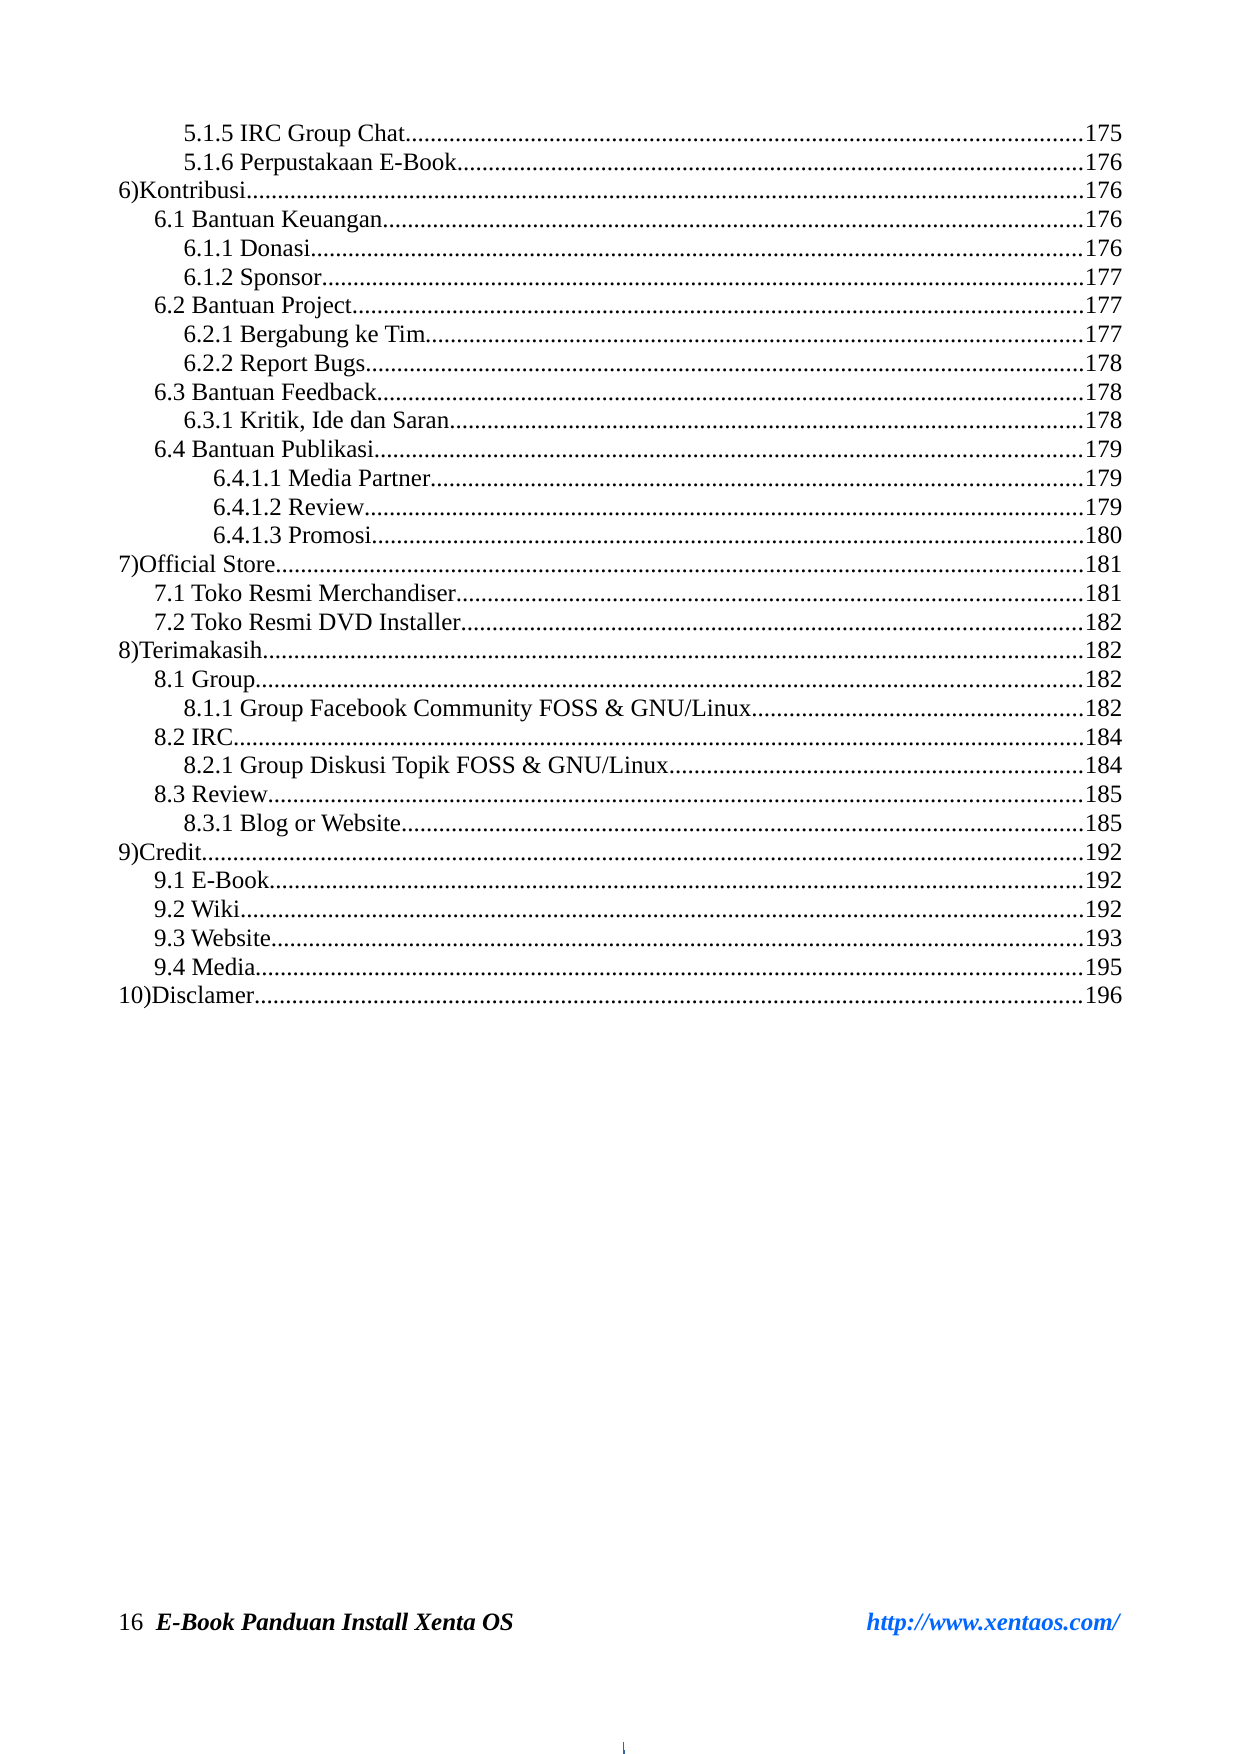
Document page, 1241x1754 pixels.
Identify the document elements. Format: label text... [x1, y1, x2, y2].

text 5.1.6 Perpustakaan E-Book 176 [177, 147, 1122, 176]
text 6.4.1.1 Media Partner 179 [207, 463, 1122, 492]
text 6.4.1.3 Promosi 180 [207, 521, 1122, 549]
text 7.2 Toko Resmi DVD Installer 182 [148, 607, 1122, 636]
text 9.3 Website 193 [148, 923, 1122, 952]
text 6.2.2 Report Bugs 178 [177, 348, 1122, 377]
text 8.1 Group 182 [148, 664, 1122, 693]
text 6.4 Bantuan Publikasi 179 [148, 434, 1122, 463]
text 8)Terimakasih 182 [118, 636, 1122, 664]
text 6.2 Bantuan Project 177 [148, 291, 1122, 319]
text 6.1 Bantuan Keuangan 176 [148, 204, 1122, 233]
text 8.2.1 Group Diskusi Topik FOSS & GNU/Linux 184 [177, 751, 1122, 779]
text 6.1.2 Sponsor 177 [177, 262, 1122, 291]
text 8.2 IRC 184 [148, 722, 1122, 751]
text 6.2.1 Bergabung ke Tim 177 [177, 319, 1122, 348]
text 7.1 Toko Resmi Merchandiser 181 [148, 578, 1122, 607]
text 9.4 Media 195 [148, 952, 1122, 981]
text 6.1.1 Donasi 176 [177, 233, 1122, 262]
text 9)Credit 192 [118, 837, 1122, 866]
text 9.2 Wiki 192 [148, 894, 1122, 923]
text 7)Official Store 181 [118, 549, 1122, 578]
text 8.3 Review 185 [148, 779, 1122, 808]
text 9.1 E-Book 192 [148, 866, 1122, 894]
text 6.4.1.2 Review 179 [207, 492, 1122, 521]
text 10)Disclamer 196 [118, 981, 1122, 1009]
text 5.1.5 IRC Group Chat 175 [177, 118, 1122, 147]
text 6.3 Bantuan Feedback 178 [148, 377, 1122, 406]
text 8.1.1 Group Facebook Community FOSS & GNU/Linux 182 [177, 693, 1122, 722]
text 6)Kontribusi 176 [118, 176, 1122, 204]
text 6.3.1 Kritik, Ide dan Saran 178 [177, 406, 1122, 434]
text 8.3.1 Blog or Website 185 [177, 808, 1122, 837]
